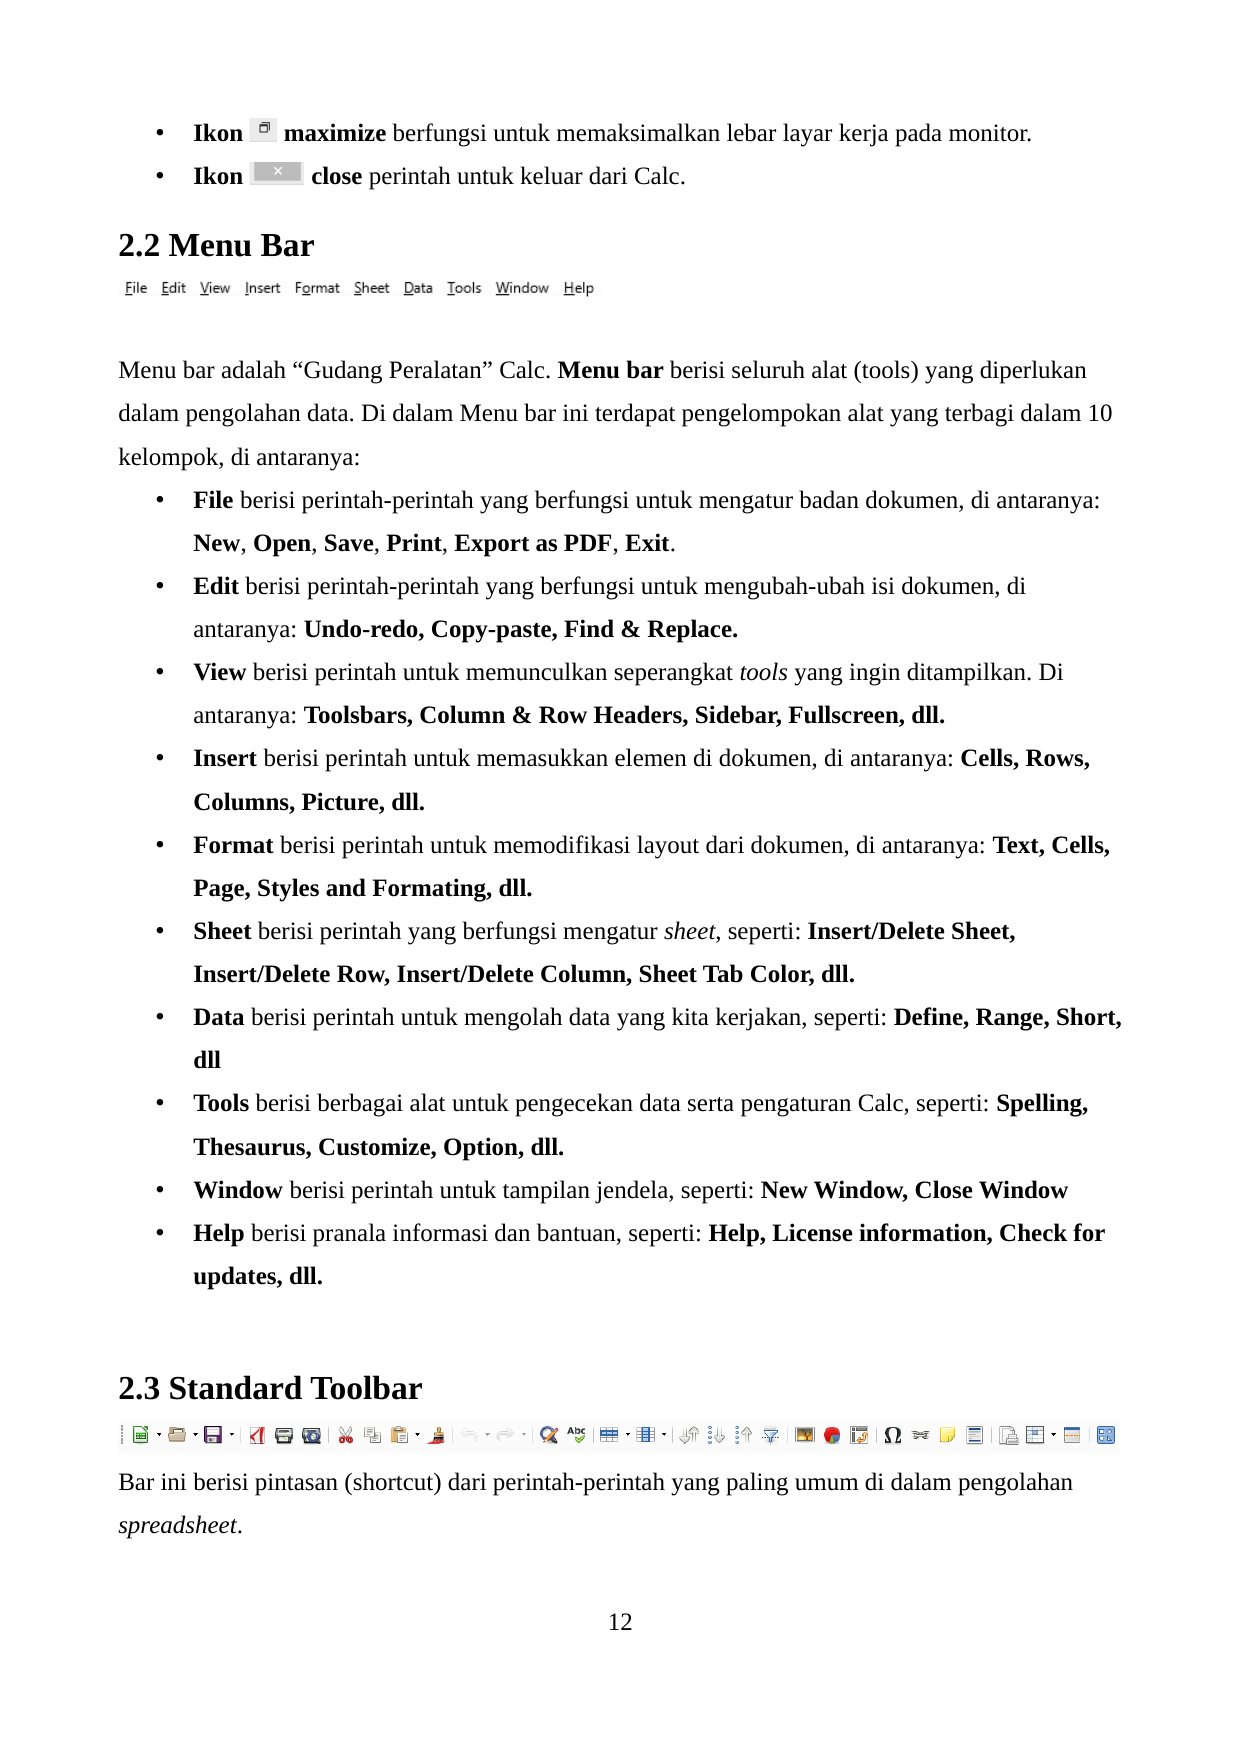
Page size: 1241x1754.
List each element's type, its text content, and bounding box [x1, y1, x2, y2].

text Bar ini berisi pintasan (shortcut) dari perintah-perintah yang paling umum di dalam pengolahan spreadsheet. [118, 1419, 1122, 1538]
list Data berisi perintah untuk mengolah data yang kita kerjakan, seperti: Define, Range, Short, dll [156, 1002, 1122, 1074]
list File berisi perintah-perintah yang berfungsi untuk mengatur badan dokumen, di antaranya: New, Open, Save, Print, Export as PDF, Exit. [156, 485, 1122, 557]
picture [118, 1419, 1120, 1427]
subtitle 2.2 Menu Bar [118, 225, 1122, 264]
list View berisi perintah untuk memunculkan seperangkat tools yang ingin ditampilkan. Di antaranya: Toolsbars, Column & Row Headers, Sidebar, Fullscreen, dll. [156, 657, 1122, 729]
list Ikon close perintah untuk keluar dari Calc. [156, 161, 1122, 190]
list Ikon maximize berfungsi untuk memaksimalkan lebar layar kerja pada monitor. [156, 118, 1122, 147]
subtitle 2.3 Standard Toolbar [118, 1368, 1122, 1407]
text Menu bar adalah “Gudang Peralatan” Calc. Menu bar berisi seluruh alat (tools) yang diperlukan dalam pengolahan data. Di dalam Menu bar ini terdapat pengelompokan alat yang terbagi dalam 10 kelompok, di antaranya: [118, 355, 1122, 470]
list Insert berisi perintah untuk memasukkan elemen di dokumen, di antaranya: Cells, Rows, Columns, Picture, dll. [156, 743, 1122, 815]
list Tools berisi berbagai alat untuk pengecekan data serta pengaturan Calc, seperti: Spelling, Thesaurus, Customize, Option, dll. [156, 1088, 1122, 1160]
list Help berisi pranala informasi dan bantuan, seperti: Help, License information, Check for updates, dll. [156, 1218, 1122, 1290]
list Format berisi perintah untuk memodifikasi layout dari dokumen, di antaranya: Text, Cells, Page, Styles and Formating, dll. [156, 830, 1122, 902]
list Edit berisi perintah-perintah yang berfungsi untuk mengubah-ubah isi dokumen, di antaranya: Undo-redo, Copy-paste, Find & Replace. [156, 571, 1122, 643]
list Sheet berisi perintah yang berfungsi mengatur sheet, seperti: Insert/Delete Sheet, Insert/Delete Row, Insert/Delete Column, Sheet Tab Color, dll. [156, 916, 1122, 988]
list Window berisi perintah untuk tampilan jendela, seperti: New Window, Close Window [156, 1175, 1122, 1203]
